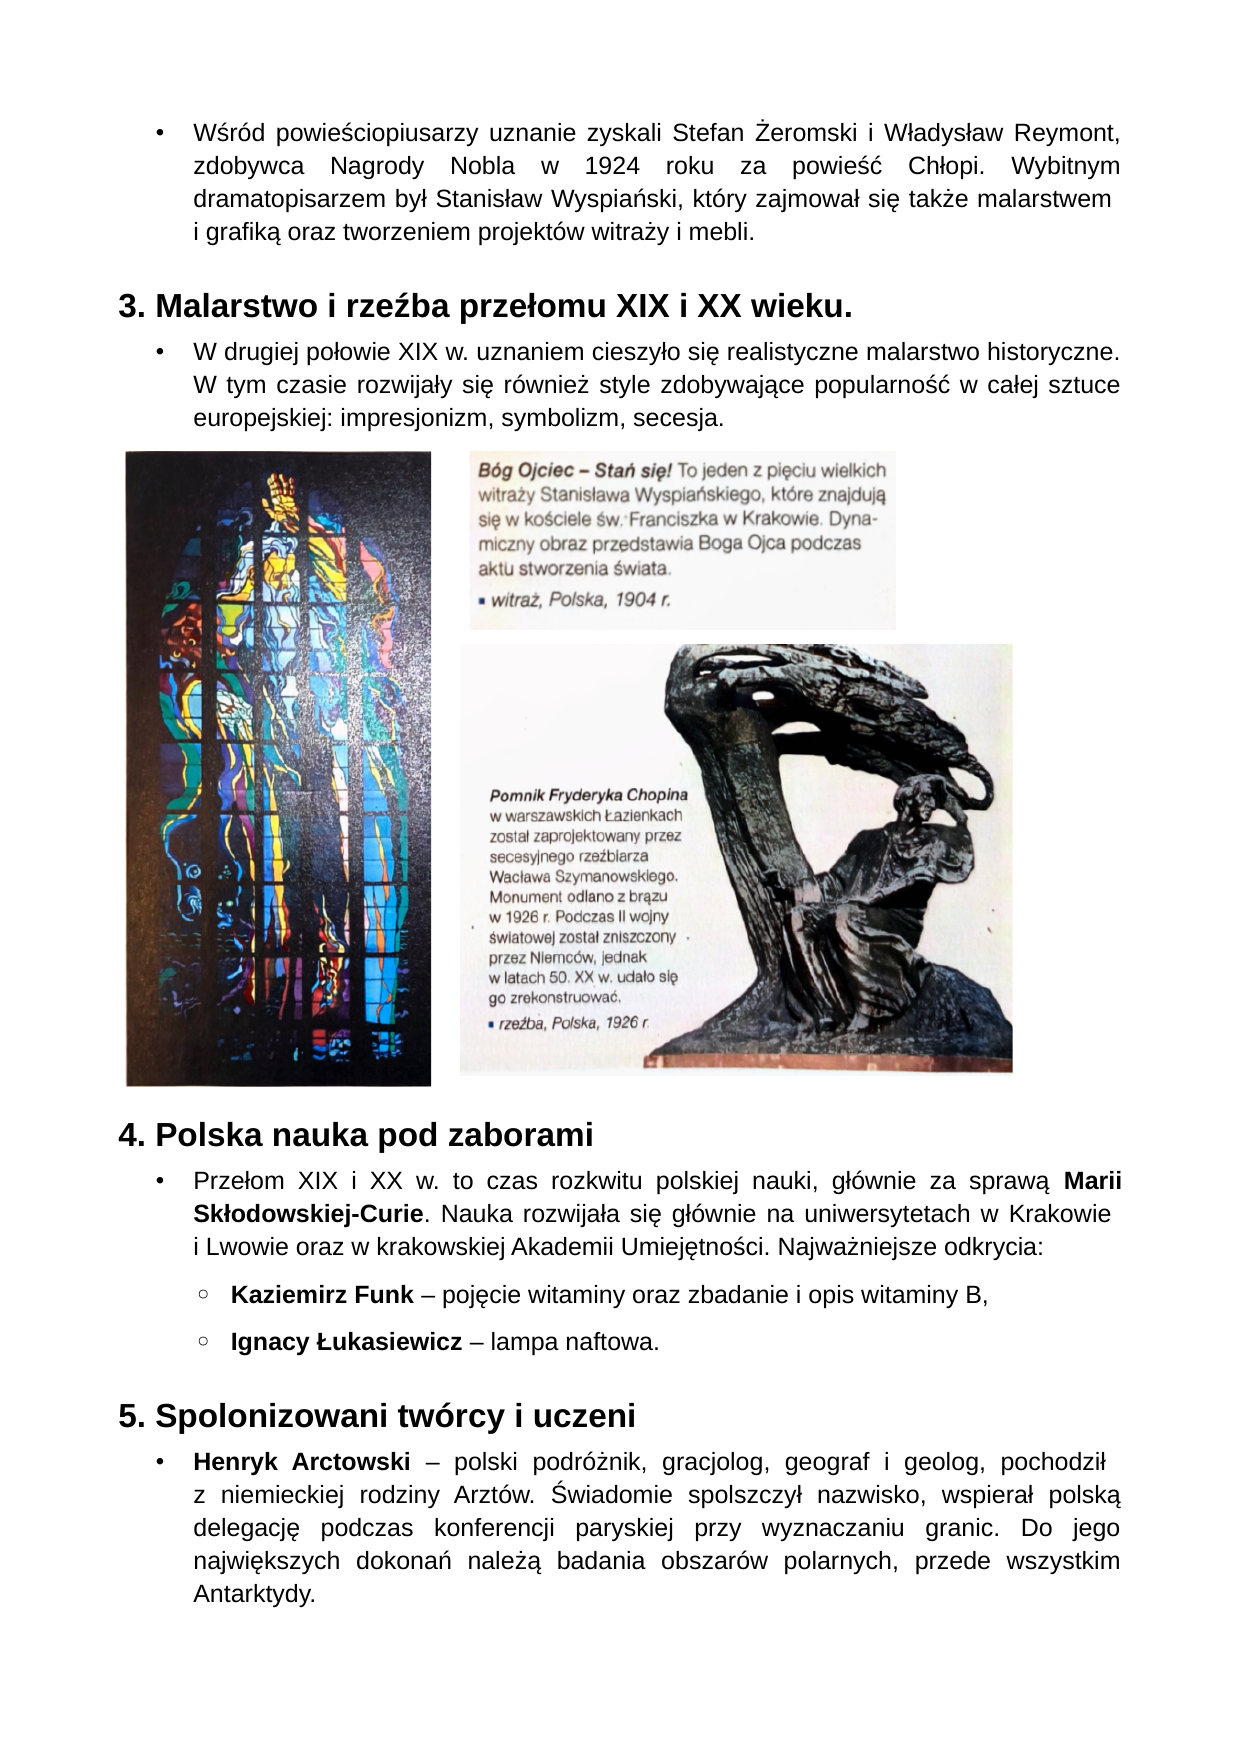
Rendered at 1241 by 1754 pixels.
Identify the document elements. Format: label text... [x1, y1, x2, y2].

list W drugiej połowie XIX w. uznaniem cieszyło się realistyczne malarstwo historyczne. W tym czasie rozwijały się również style zdobywające popularność w całej sztuce europejskiej: impresjonizm, symbolizm, secesja. [156, 337, 1122, 432]
subtitle 5. Spolonizowani twórcy i uczeni [118, 1396, 1122, 1434]
list Przełom XIX i XX w. to czas rozkwitu polskiej nauki, głównie za sprawą Marii Skłodowskiej-Curie. Nauka rozwijała się głównie na uniwersytetach w Krakowie i Lwowie oraz w krakowskiej Akademii Umiejętności. Najważniejsze odkrycia: [156, 1166, 1122, 1261]
list Wśród powieściopiusarzy uznanie zyskali Stefan Żeromski i Władysław Reymont, zdobywca Nagrody Nobla w 1924 roku za powieść Chłopi. Wybitnym dramatopisarzem był Stanisław Wyspiański, który zajmował się także malarstwem i grafiką oraz tworzeniem projektów witraży i mebli. [156, 118, 1122, 246]
picture [460, 644, 1013, 1076]
list Henryk Arctowski – polski podróżnik, gracjolog, geograf i geolog, pochodził z niemieckiej rodziny Arztów. Świadomie spolszczył nazwisko, wspierał polską delegację podczas konferencji paryskiej przy wyznaczaniu granic. Do jego największych dokonań należą badania obszarów polarnych, przede wszystkim Antarktydy. [156, 1447, 1122, 1608]
picture [125, 451, 432, 1087]
list Kaziemirz Funk – pojęcie witaminy oraz zbadanie i opis witaminy B, [193, 1280, 1122, 1308]
subtitle 4. Polska nauka pod zaborami [118, 1115, 1122, 1153]
subtitle 3. Malarstwo i rzeźba przełomu XIX i XX wieku. [118, 286, 1122, 324]
list Ignacy Łukasiewicz – lampa naftowa. [193, 1327, 1122, 1356]
picture [469, 451, 896, 630]
